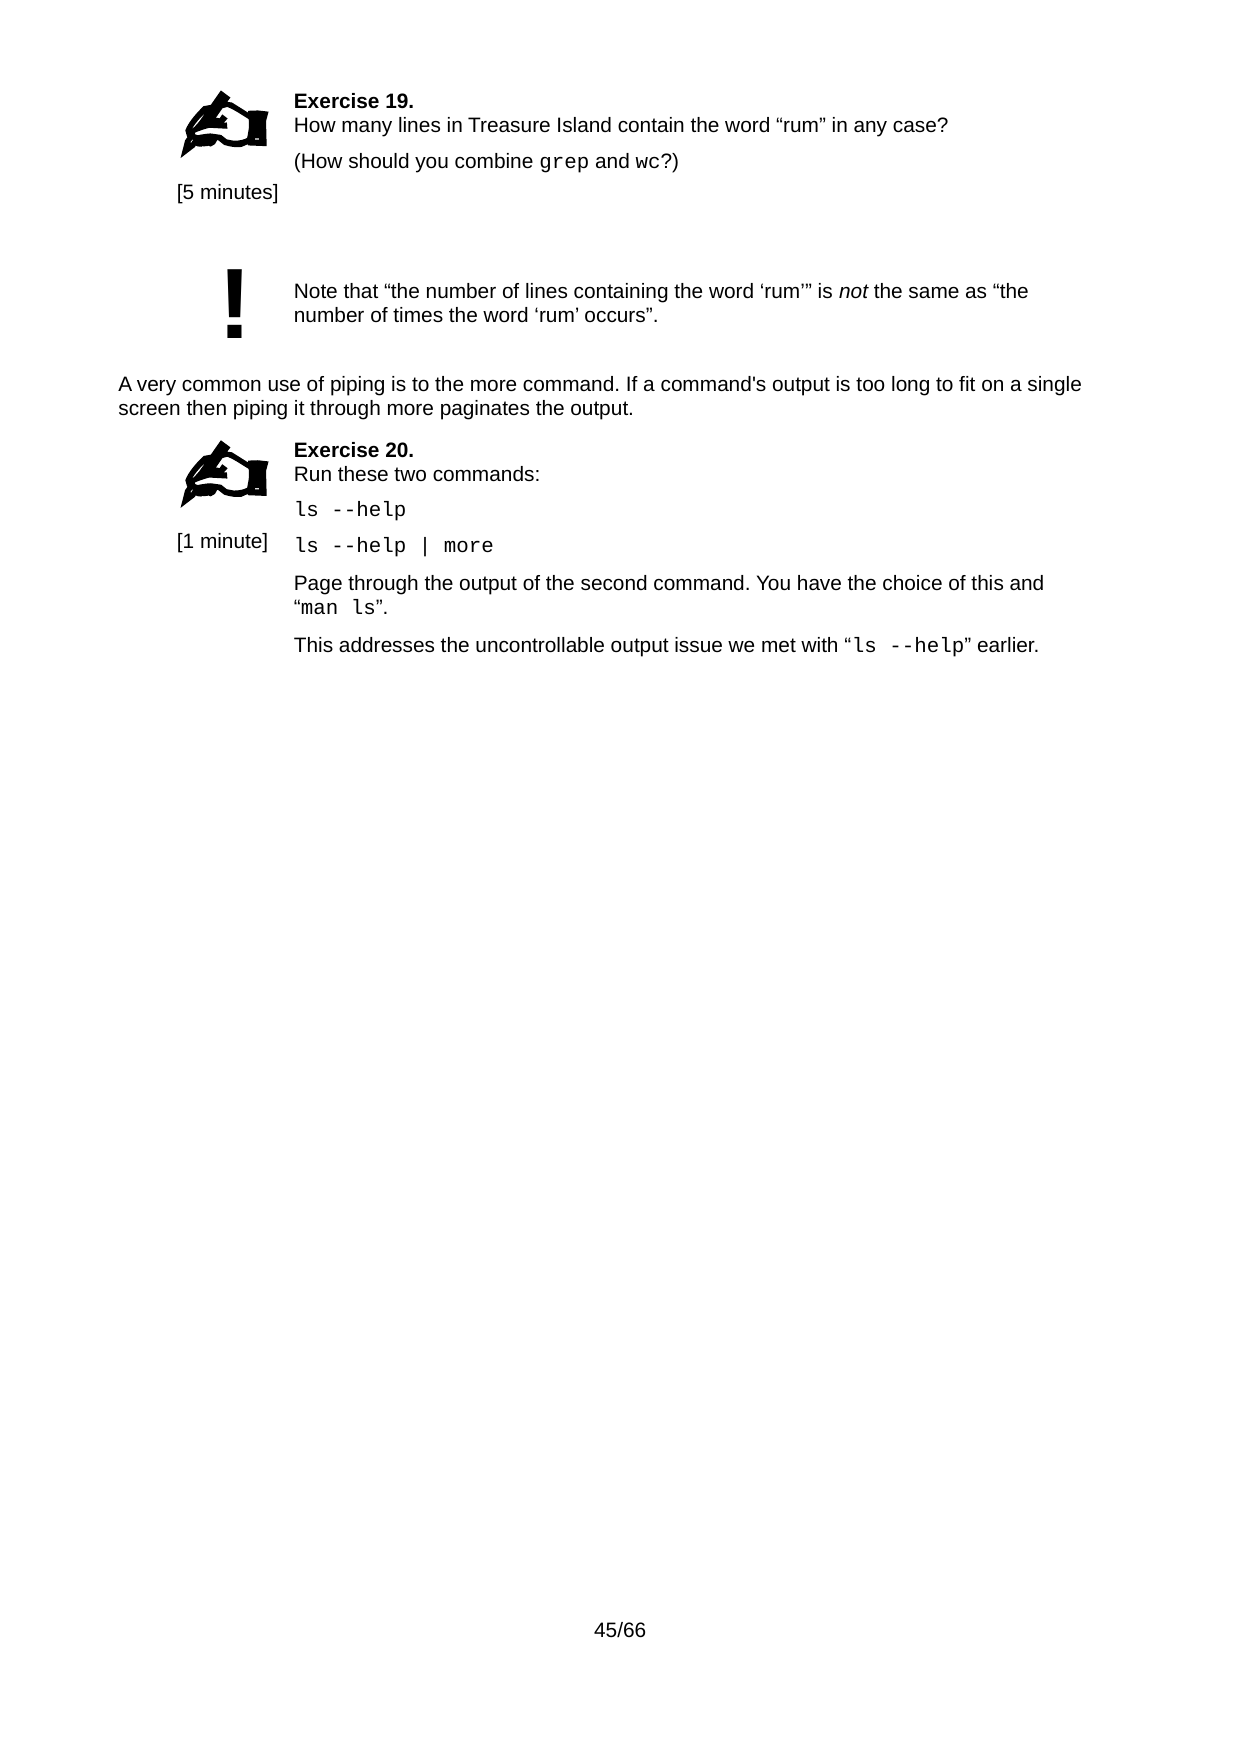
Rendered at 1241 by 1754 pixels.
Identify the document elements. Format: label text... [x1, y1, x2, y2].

table_header ! [177, 245, 294, 360]
table_header Run these two commands: ls ‑‑help ls ‑‑help | more Page through the output of the second command. You have the choice of this and “man ls”. This addresses the uncontrollable output issue we met with “ls ‑‑help” earlier. [294, 438, 1048, 672]
text A very common use of piping is to the more command. If a command's output is too long to fit on a single screen then piping it through more paginates the output. [118, 372, 1122, 420]
table_header Note that “the number of lines containing the word ‘rum’” is not the same as “the number of times the word ‘rum’ occurs”. [294, 245, 1048, 360]
table_header How many lines in Treasure Island contain the word “rum” in any case? (How should you combine grep and wc?) [294, 89, 1048, 203]
table_header  [1 minute] [177, 438, 294, 672]
table_header  [5 minutes] [177, 89, 294, 203]
